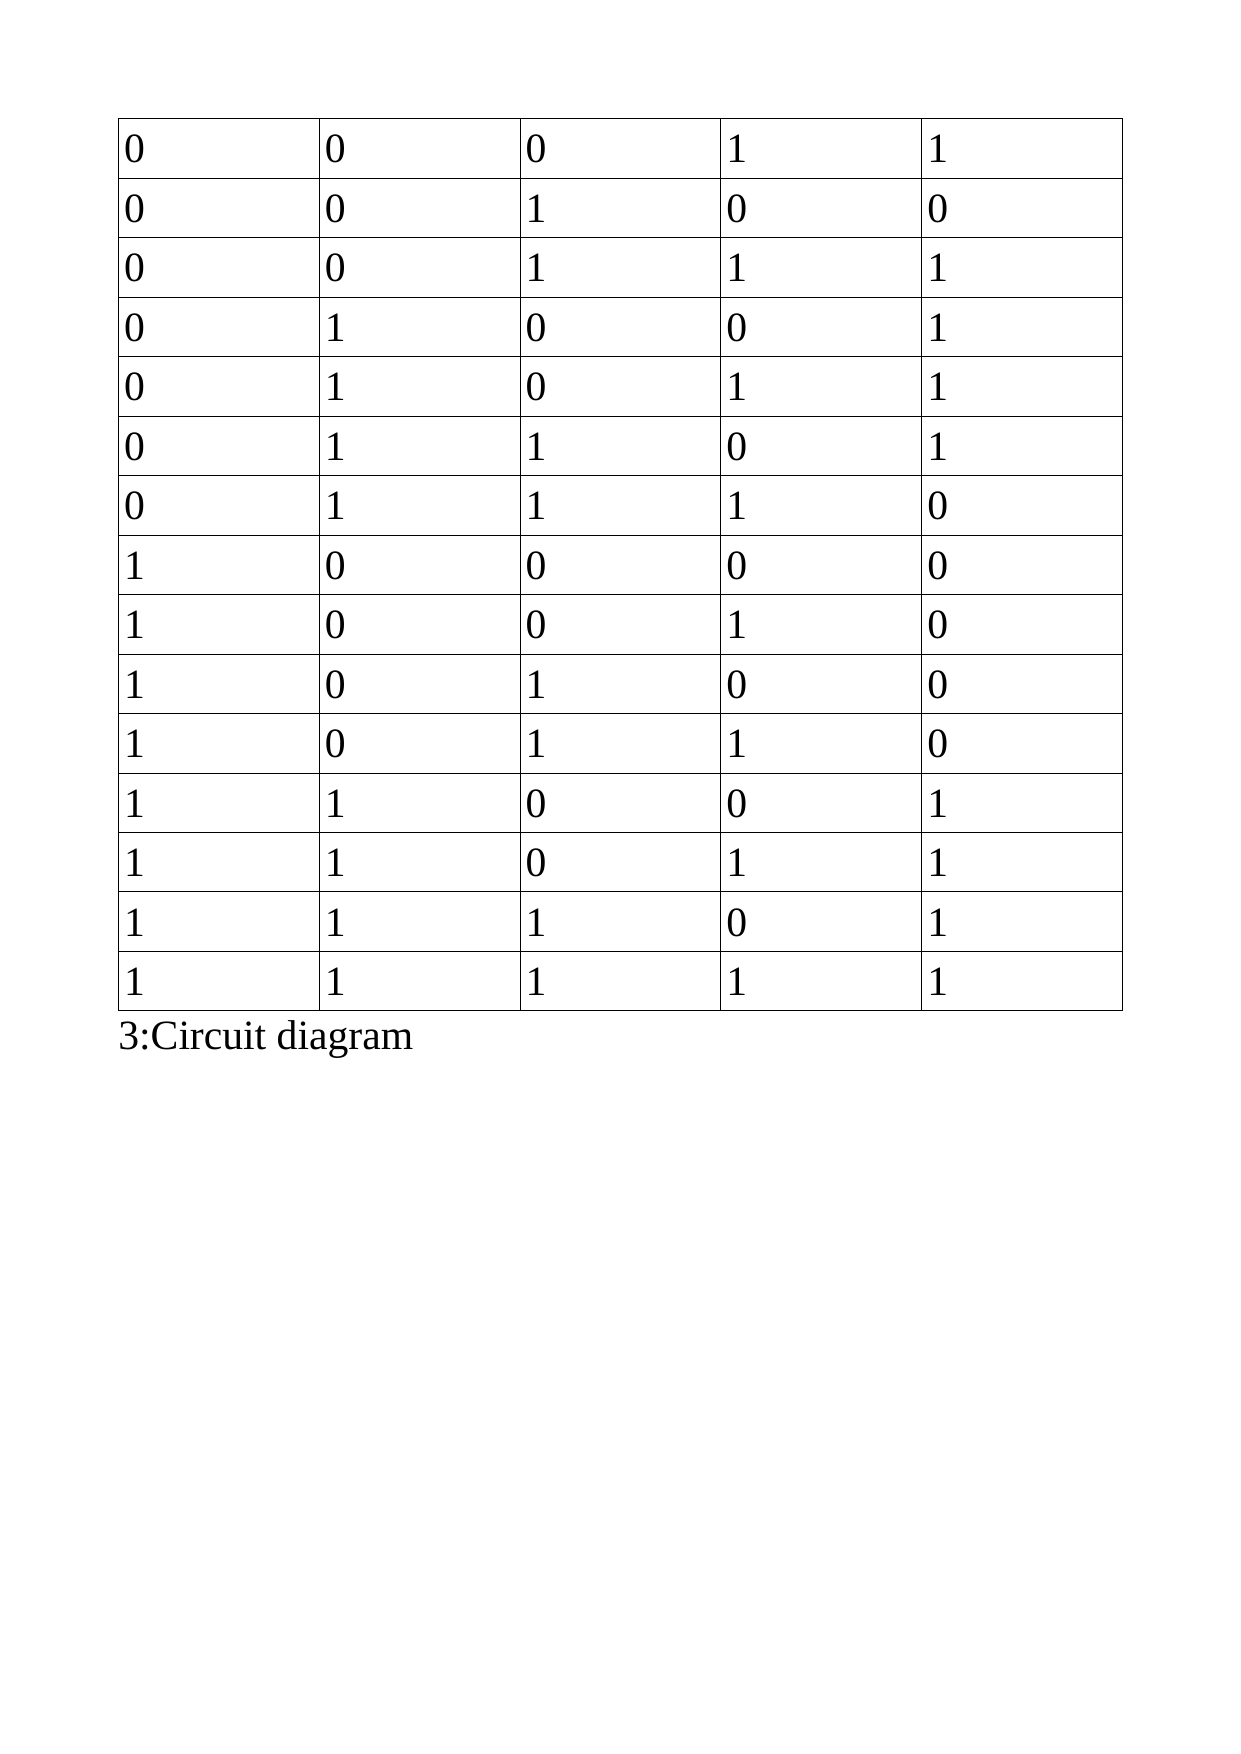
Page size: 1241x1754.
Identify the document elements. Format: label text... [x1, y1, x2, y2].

table_cell 0 [922, 179, 1122, 237]
table_cell 1 [721, 833, 921, 891]
table_cell 1 [320, 833, 520, 891]
table_cell 0 [521, 595, 720, 653]
table_cell 1 [721, 357, 921, 416]
table_cell 1 [119, 952, 319, 1010]
table_cell 1 [721, 952, 921, 1010]
table_cell 0 [119, 179, 319, 237]
table_cell 0 [119, 238, 319, 297]
table_cell 0 [922, 595, 1122, 653]
table_cell 1 [320, 417, 520, 475]
table_cell 0 [922, 476, 1122, 534]
table_cell 0 [922, 655, 1122, 713]
table_cell 0 [320, 595, 520, 653]
table_cell 1 [922, 119, 1122, 178]
table_cell 1 [721, 238, 921, 297]
table_cell 1 [922, 833, 1122, 891]
table_cell 0 [721, 179, 921, 237]
table_cell 1 [119, 774, 319, 832]
table_cell 0 [320, 714, 520, 772]
table_cell 1 [922, 298, 1122, 356]
table_cell 0 [119, 357, 319, 416]
table_cell 0 [521, 119, 720, 178]
table_cell 1 [922, 774, 1122, 832]
table_cell 0 [721, 655, 921, 713]
table_cell 1 [922, 238, 1122, 297]
table_cell 1 [721, 714, 921, 772]
table_cell 0 [119, 417, 319, 475]
text 3:Circuit diagram [118, 1011, 1122, 1058]
table_cell 1 [721, 476, 921, 534]
table_cell 0 [721, 536, 921, 594]
table_cell 0 [521, 357, 720, 416]
table_cell 1 [721, 595, 921, 653]
table_cell 0 [119, 476, 319, 534]
table_cell 0 [922, 714, 1122, 772]
table_cell 1 [119, 714, 319, 772]
table_cell 1 [320, 476, 520, 534]
table_cell 1 [320, 298, 520, 356]
table_cell 1 [521, 655, 720, 713]
table_cell 0 [521, 774, 720, 832]
table_cell 0 [922, 536, 1122, 594]
table_cell 1 [320, 357, 520, 416]
table_cell 1 [521, 892, 720, 951]
table_cell 0 [721, 774, 921, 832]
table_cell 1 [119, 892, 319, 951]
table_cell 1 [119, 833, 319, 891]
table_cell 1 [119, 655, 319, 713]
table_cell 0 [721, 298, 921, 356]
table_cell 0 [320, 119, 520, 178]
table_cell 0 [721, 892, 921, 951]
table_cell 0 [320, 655, 520, 713]
table_cell 1 [521, 179, 720, 237]
table_cell 0 [320, 179, 520, 237]
table_cell 1 [320, 952, 520, 1010]
table_cell 1 [119, 536, 319, 594]
table_cell 1 [521, 238, 720, 297]
table_cell 0 [119, 298, 319, 356]
table_cell 0 [521, 536, 720, 594]
table_cell 1 [521, 714, 720, 772]
table_cell 0 [721, 417, 921, 475]
table_cell 0 [320, 238, 520, 297]
table_cell 0 [521, 833, 720, 891]
table_cell 1 [922, 892, 1122, 951]
table_cell 0 [119, 119, 319, 178]
table_cell 1 [922, 952, 1122, 1010]
table_cell 1 [119, 595, 319, 653]
table_cell 1 [922, 357, 1122, 416]
table_cell 1 [922, 417, 1122, 475]
table_cell 0 [320, 536, 520, 594]
table_cell 1 [521, 476, 720, 534]
table_cell 1 [521, 417, 720, 475]
table_cell 1 [721, 119, 921, 178]
table_cell 0 [521, 298, 720, 356]
table_cell 1 [320, 774, 520, 832]
table_cell 1 [521, 952, 720, 1010]
table_cell 1 [320, 892, 520, 951]
